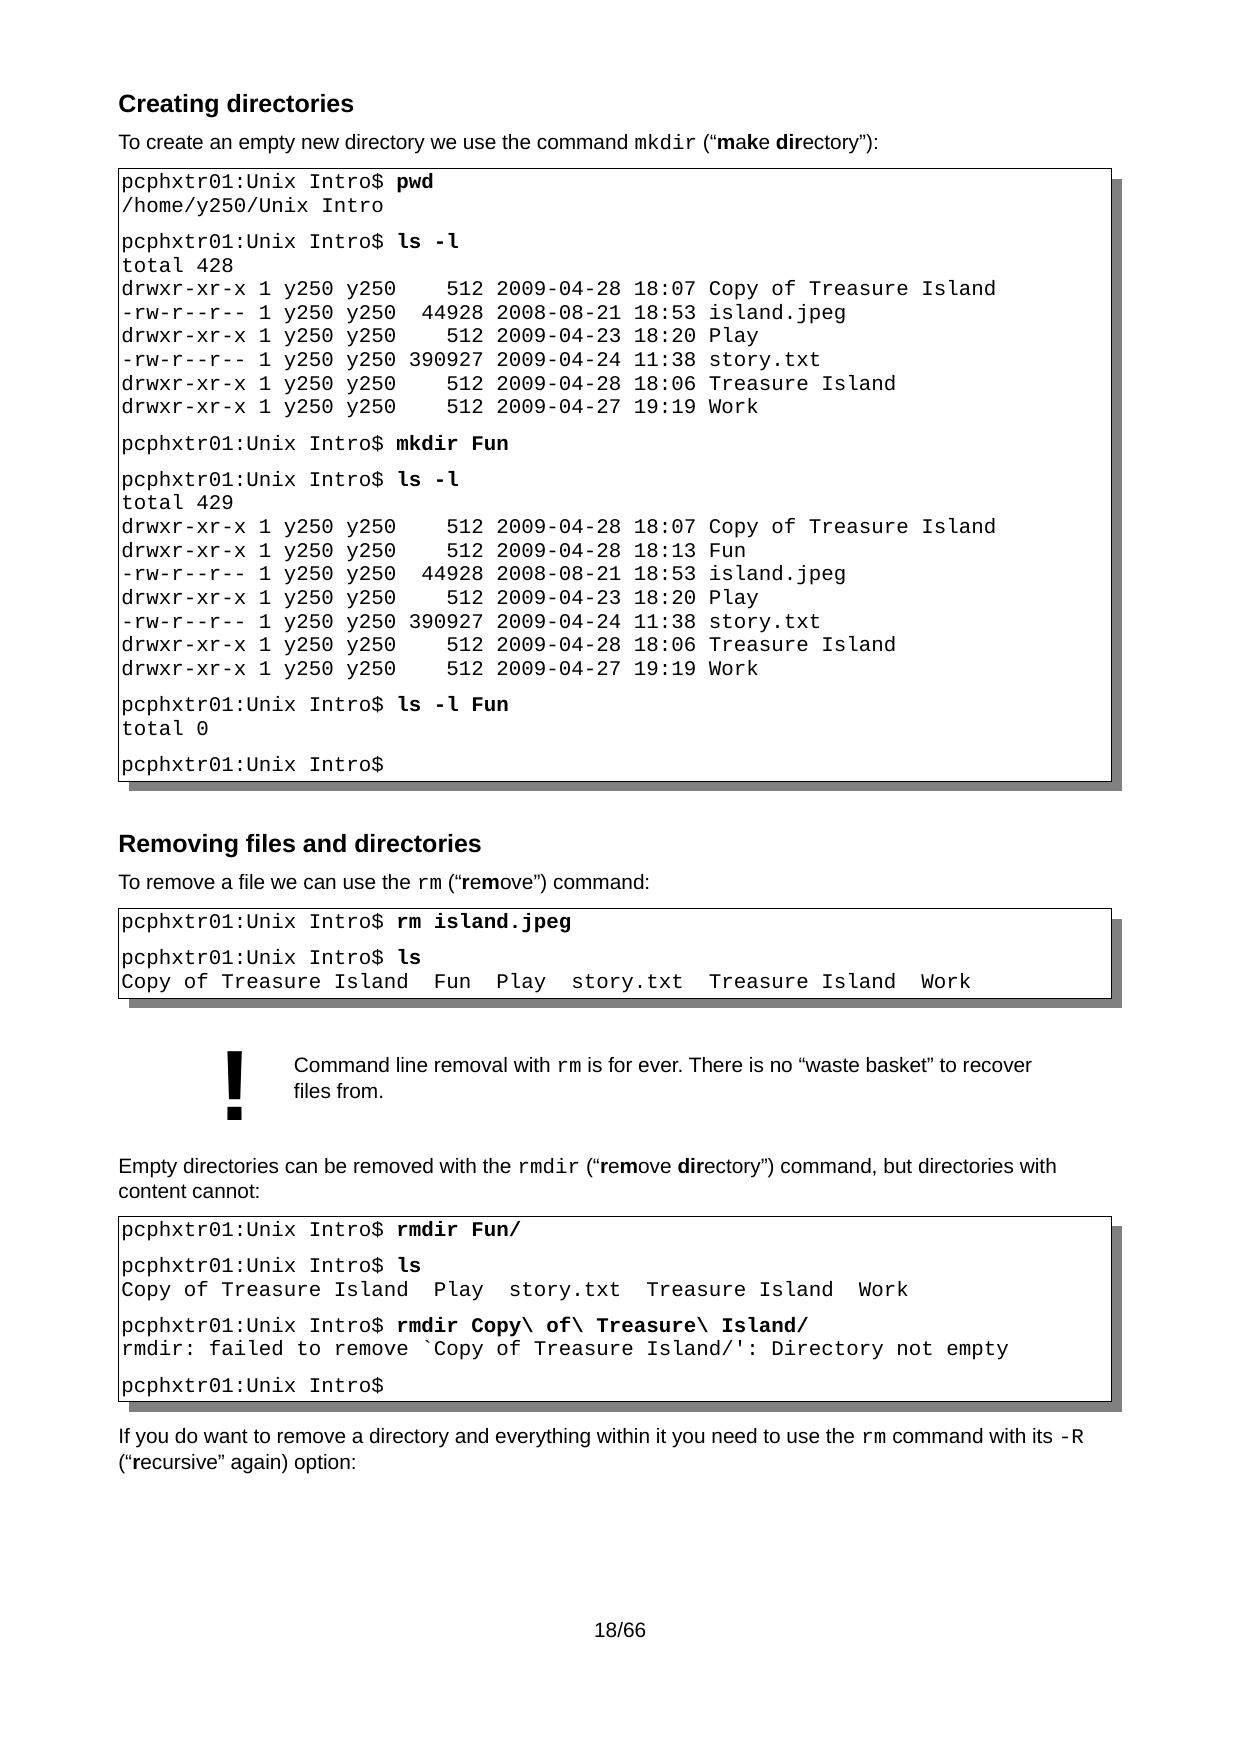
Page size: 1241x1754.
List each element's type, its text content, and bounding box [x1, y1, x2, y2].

text pcphxtr01:Unix Intro$ ls -l total 428 drwxr-xr-x 1 y250 y250 512 2009-04-28 18:07 Copy of Treasure Island -rw-r--r-- 1 y250 y250 44928 2008-08-21 18:53 island.jpeg drwxr-xr-x 1 y250 y250 512 2009-04-23 18:20 Play -rw-r--r-- 1 y250 y250 390927 2009-04-24 11:38 story.txt drwxr-xr-x 1 y250 y250 512 2009-04-28 18:06 Treasure Island drwxr-xr-x 1 y250 y250 512 2009-04-27 19:19 Work [119, 228, 1111, 420]
table_header ! [177, 1027, 294, 1142]
text If you do want to remove a directory and everything within it you need to use the rm command with its ‑R (“recursive” again) option: [118, 1424, 1122, 1474]
text pcphxtr01:Unix Intro$ ls Copy of Treasure Island Play story.txt Treasure Island Work [119, 1252, 1111, 1302]
text pcphxtr01:Unix Intro$ rmdir Copy\ of\ Treasure\ Island/ rmdir: failed to remove `Copy of Treasure Island/': Directory not empty [119, 1312, 1111, 1362]
text pcphxtr01:Unix Intro$ rmdir Fun/ [119, 1217, 1111, 1242]
text pcphxtr01:Unix Intro$ ls Copy of Treasure Island Fun Play story.txt Treasure Island Work [119, 944, 1111, 998]
text To remove a file we can use the rm (“remove”) command: [118, 870, 1122, 896]
subtitle Creating directories [118, 88, 1122, 117]
text pcphxtr01:Unix Intro$ rm island.jpeg [119, 909, 1111, 935]
text pcphxtr01:Unix Intro$ [119, 1372, 1111, 1401]
text pcphxtr01:Unix Intro$ ls -l total 429 drwxr-xr-x 1 y250 y250 512 2009-04-28 18:07 Copy of Treasure Island drwxr-xr-x 1 y250 y250 512 2009-04-28 18:13 Fun -rw-r--r-- 1 y250 y250 44928 2008-08-21 18:53 island.jpeg drwxr-xr-x 1 y250 y250 512 2009-04-23 18:20 Play -rw-r--r-- 1 y250 y250 390927 2009-04-24 11:38 story.txt drwxr-xr-x 1 y250 y250 512 2009-04-28 18:06 Treasure Island drwxr-xr-x 1 y250 y250 512 2009-04-27 19:19 Work [119, 466, 1111, 682]
text pcphxtr01:Unix Intro$ [119, 751, 1111, 781]
text pcphxtr01:Unix Intro$ pwd /home/y250/Unix Intro [119, 169, 1111, 218]
subtitle Removing files and directories [118, 829, 1122, 857]
text pcphxtr01:Unix Intro$ ls -l Fun total 0 [119, 691, 1111, 741]
text pcphxtr01:Unix Intro$ mkdir Fun [119, 429, 1111, 456]
text Empty directories can be removed with the rmdir (“remove directory”) command, but directories with content cannot: [118, 1153, 1122, 1203]
table_header Command line removal with rm is for ever. There is no “waste basket” to recover files from. [294, 1027, 1048, 1142]
text To create an empty new directory we use the command mkdir (“make directory”): [118, 130, 1122, 156]
